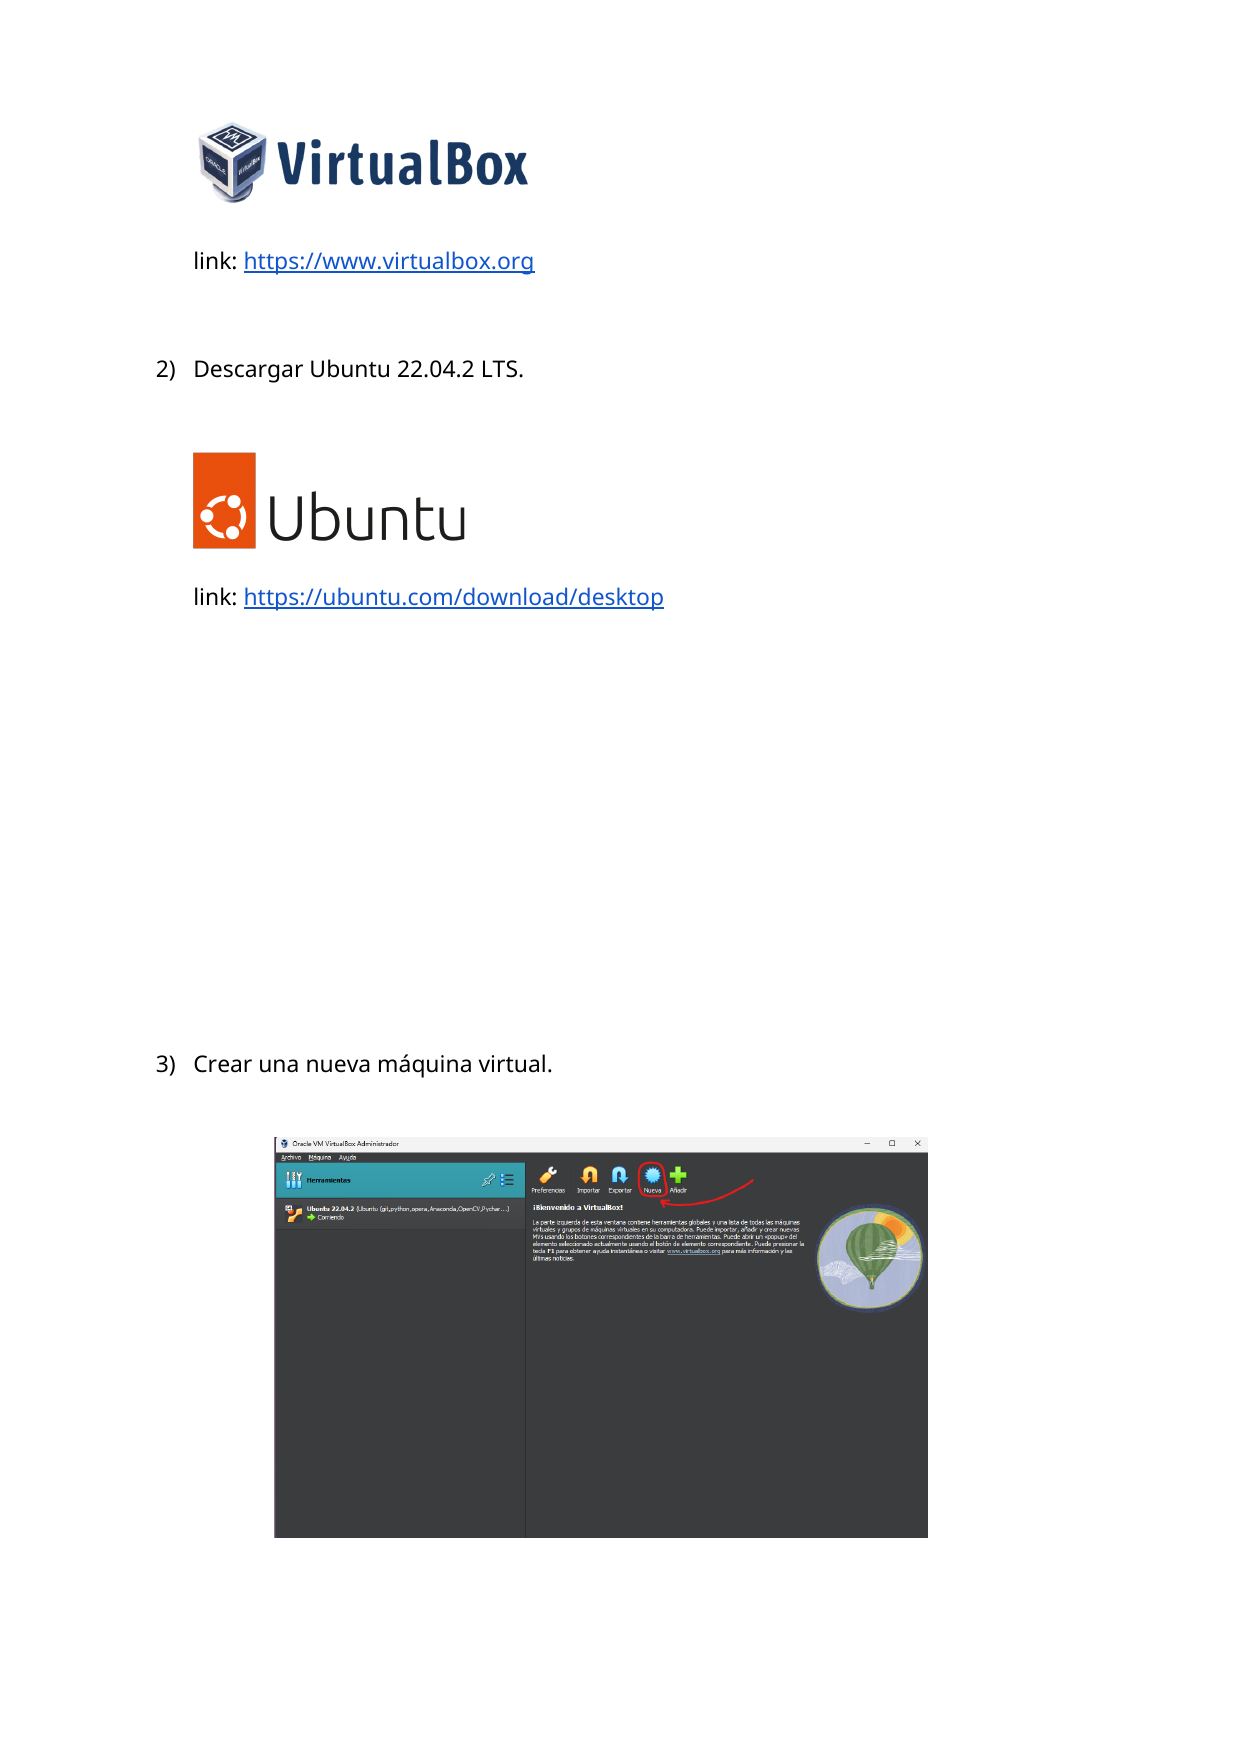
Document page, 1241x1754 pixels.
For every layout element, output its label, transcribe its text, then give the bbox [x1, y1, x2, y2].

text link: https://ubuntu.com/download/desktop [193, 581, 1122, 612]
list Crear una nueva máquina virtual. [156, 1048, 1122, 1079]
text link: https://www.virtualbox.org [118, 245, 1122, 276]
picture [274, 1137, 928, 1538]
picture [193, 118, 538, 206]
list Descargar Ubuntu 22.04.2 LTS. [156, 353, 1122, 384]
picture [193, 424, 465, 577]
